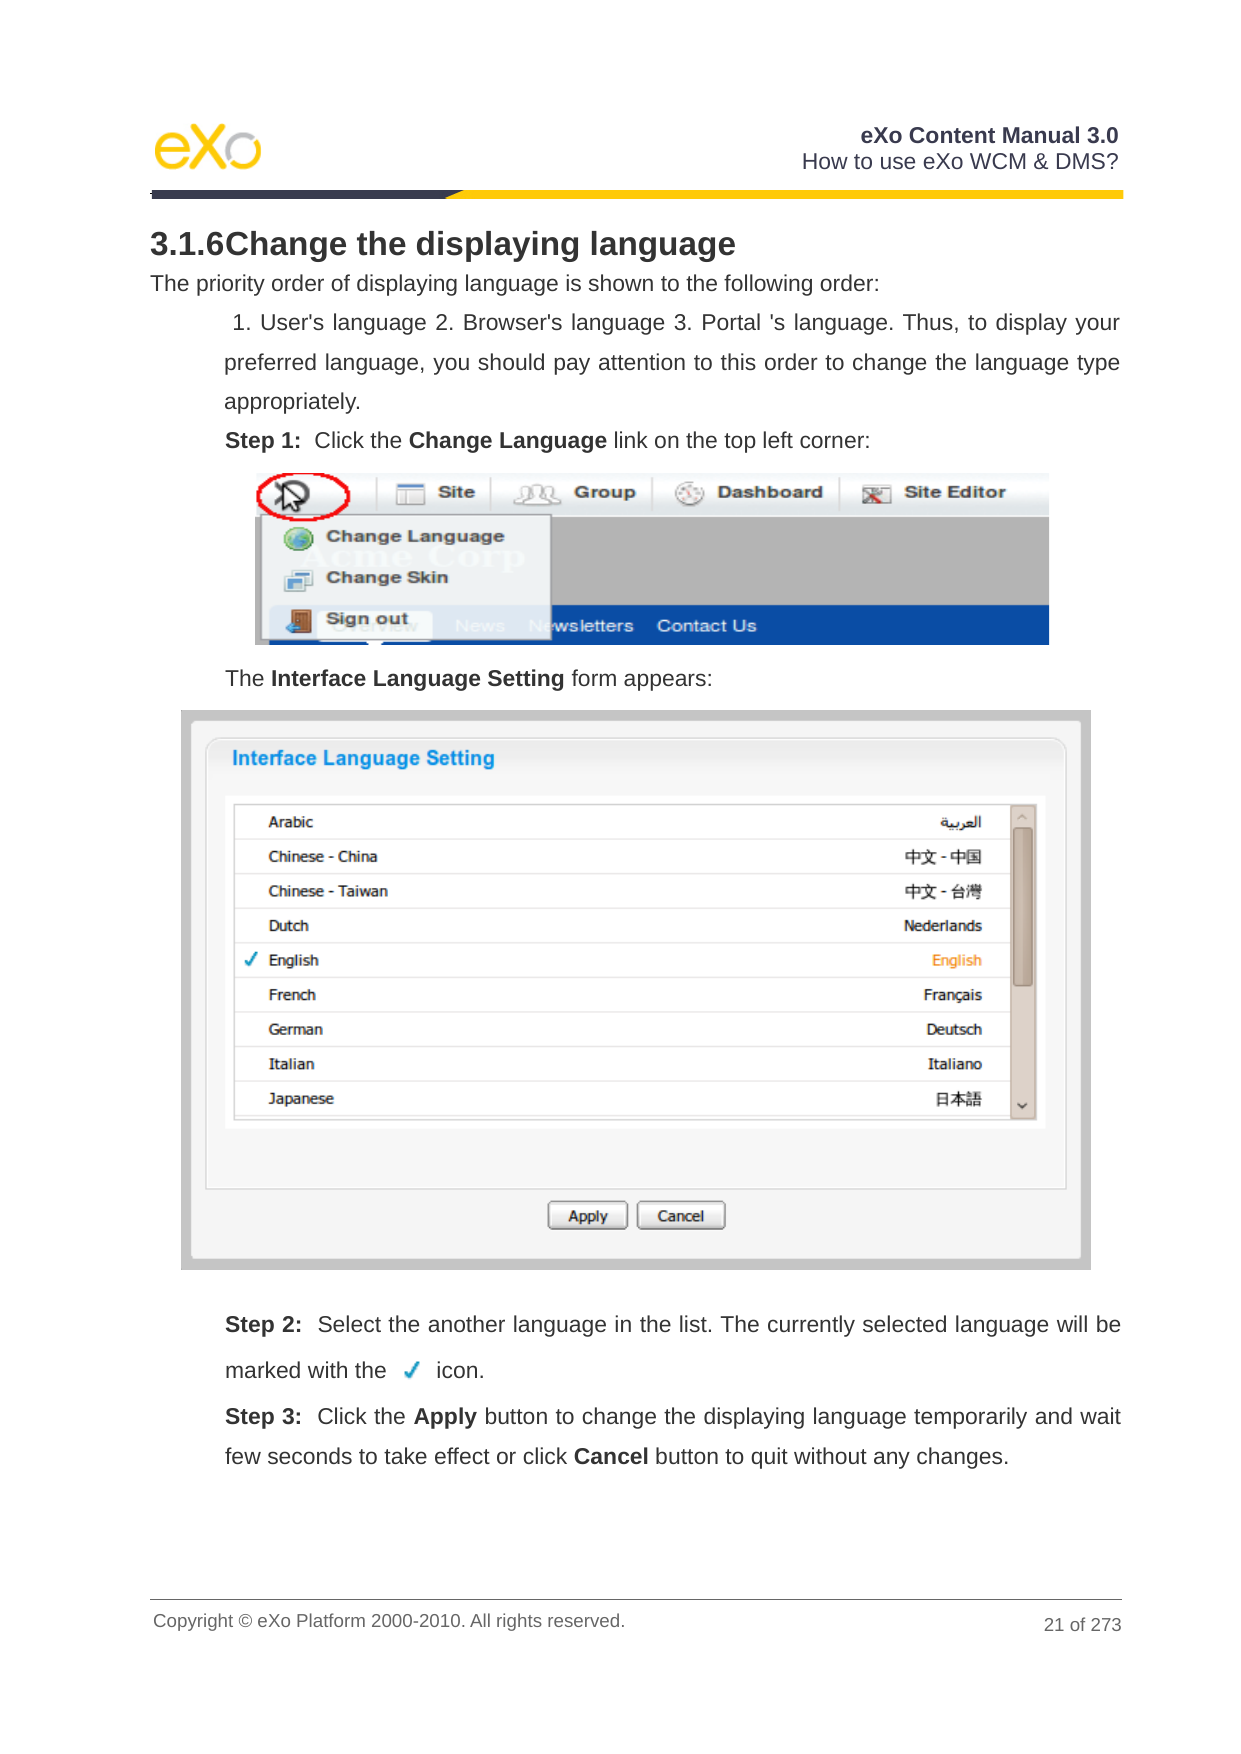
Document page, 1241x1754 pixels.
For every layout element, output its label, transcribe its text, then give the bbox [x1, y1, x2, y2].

subtitle Change the displaying language [150, 223, 1122, 262]
list Step 2: Select the another language in the list. The currently selected language will be marked with the icon. [187, 1311, 1122, 1390]
picture [400, 1357, 423, 1383]
list Step 3: Click the Apply button to change the displaying language temporarily and wait few seconds to take effect or click Cancel button to quit without any changes. [187, 1403, 1122, 1469]
picture [255, 473, 1050, 645]
picture [181, 710, 1091, 1270]
text The priority order of displaying language is shown to the following order: [150, 269, 1122, 296]
picture [151, 190, 1124, 199]
picture [155, 123, 262, 170]
text 1. User's language 2. Browser's language 3. Portal 's language. Thus, to display your preferred language, you should pay attention to this order to change the language type appropriately. [224, 309, 1122, 414]
list Step 1: Click the Change Language link on the top left corner: [187, 427, 1122, 454]
list The Interface Language Setting form appears: [187, 467, 1122, 691]
